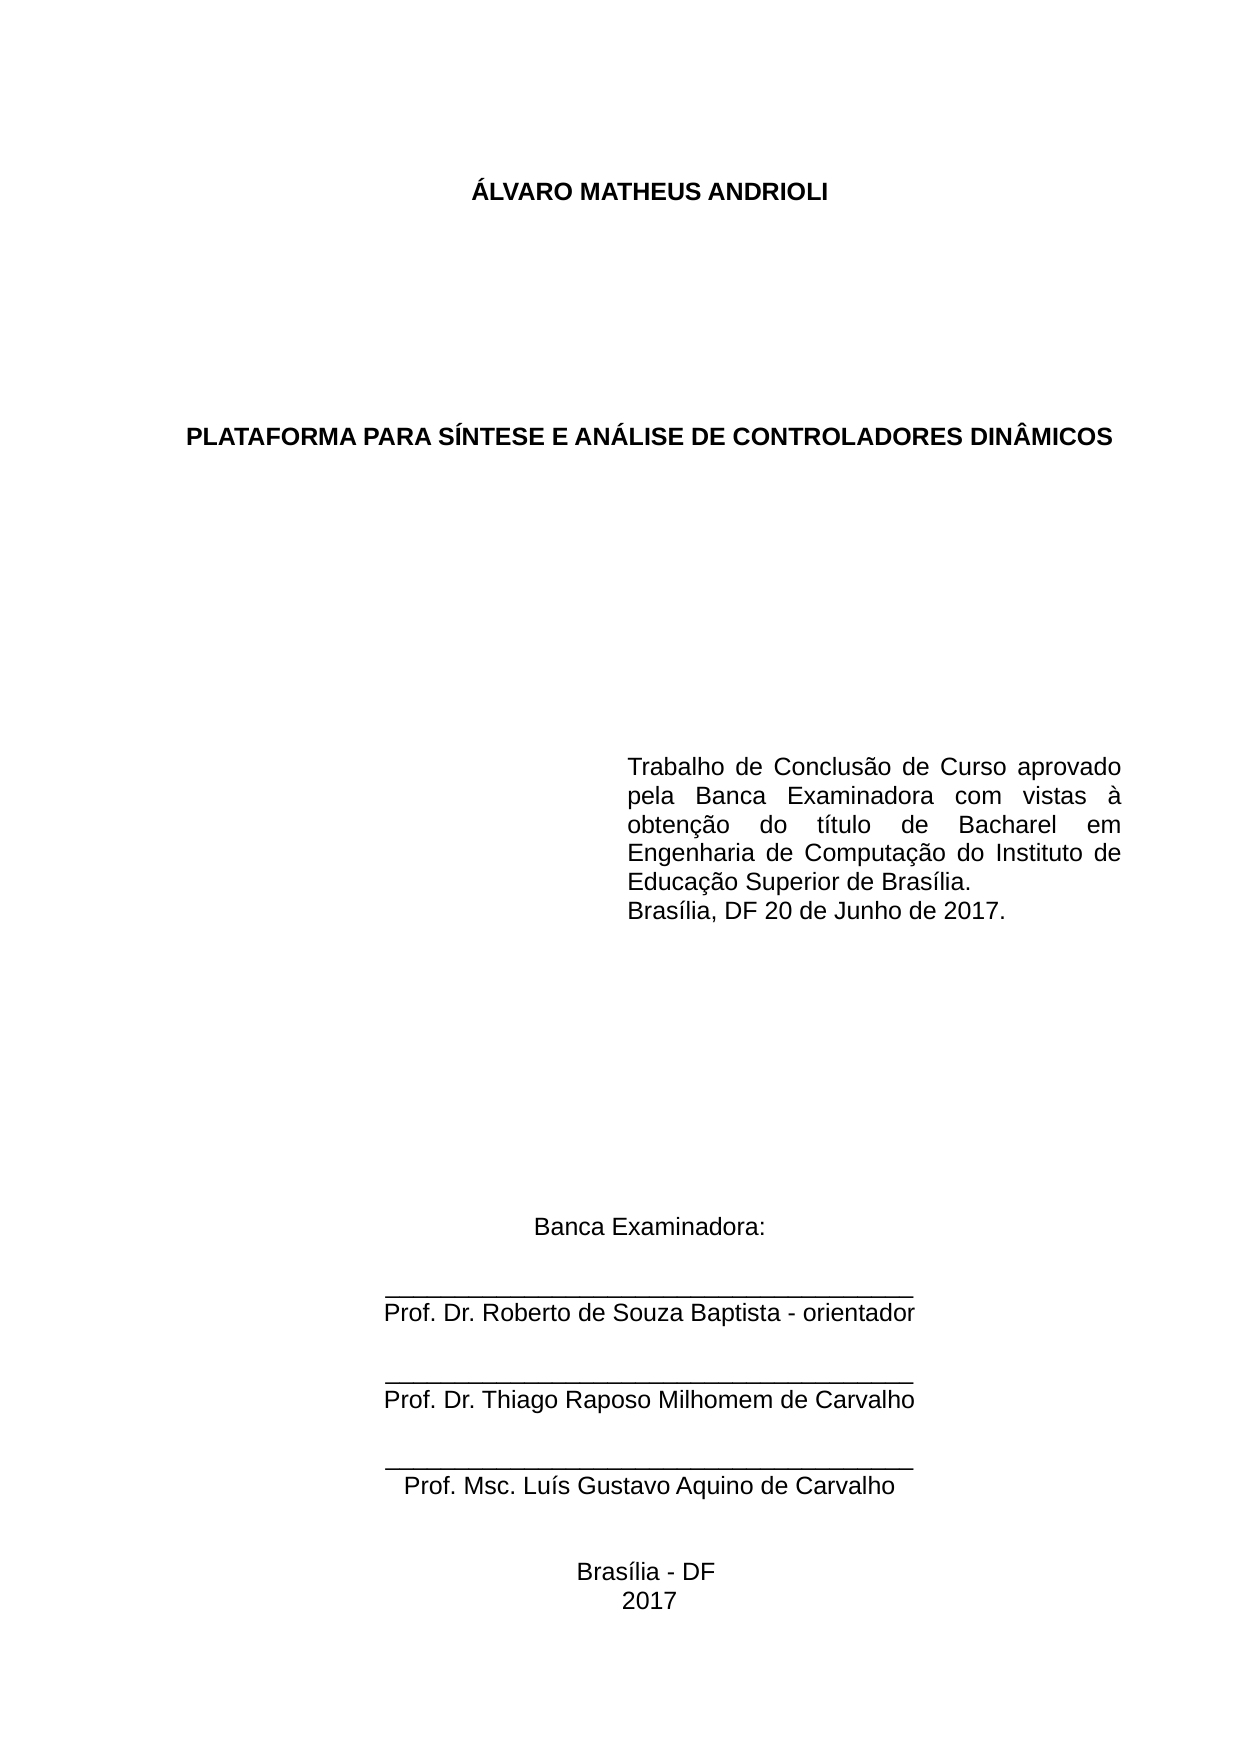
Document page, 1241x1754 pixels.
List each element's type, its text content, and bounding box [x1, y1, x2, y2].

text Prof. Dr. Thiago Raposo Milhomem de Carvalho [177, 1384, 1122, 1413]
text Brasília - DF [177, 1557, 1122, 1586]
title ÁLVARO MATHEUS ANDRIOLI [177, 177, 1122, 206]
title PLATAFORMA PARA SÍNTESE E ANÁLISE DE CONTROLADORES DINÂMICOS [177, 421, 1122, 450]
text Prof. Dr. Roberto de Souza Baptista - orientador [177, 1298, 1122, 1327]
text ______________________________________ [177, 1356, 1122, 1384]
text ______________________________________ [177, 1442, 1122, 1471]
text Trabalho de Conclusão de Curso aprovado pela Banca Examinadora com vistas à obtenção do título de Bacharel em Engenharia de Computação do Instituto de Educação Superior de Brasília. [627, 752, 1122, 896]
text ______________________________________ [177, 1269, 1122, 1298]
text Prof. Msc. Luís Gustavo Aquino de Carvalho [177, 1471, 1122, 1499]
text Banca Examinadora: [177, 1212, 1122, 1241]
text 2017 [177, 1586, 1122, 1614]
text Brasília, DF 20 de Junho de 2017. [627, 896, 1122, 924]
